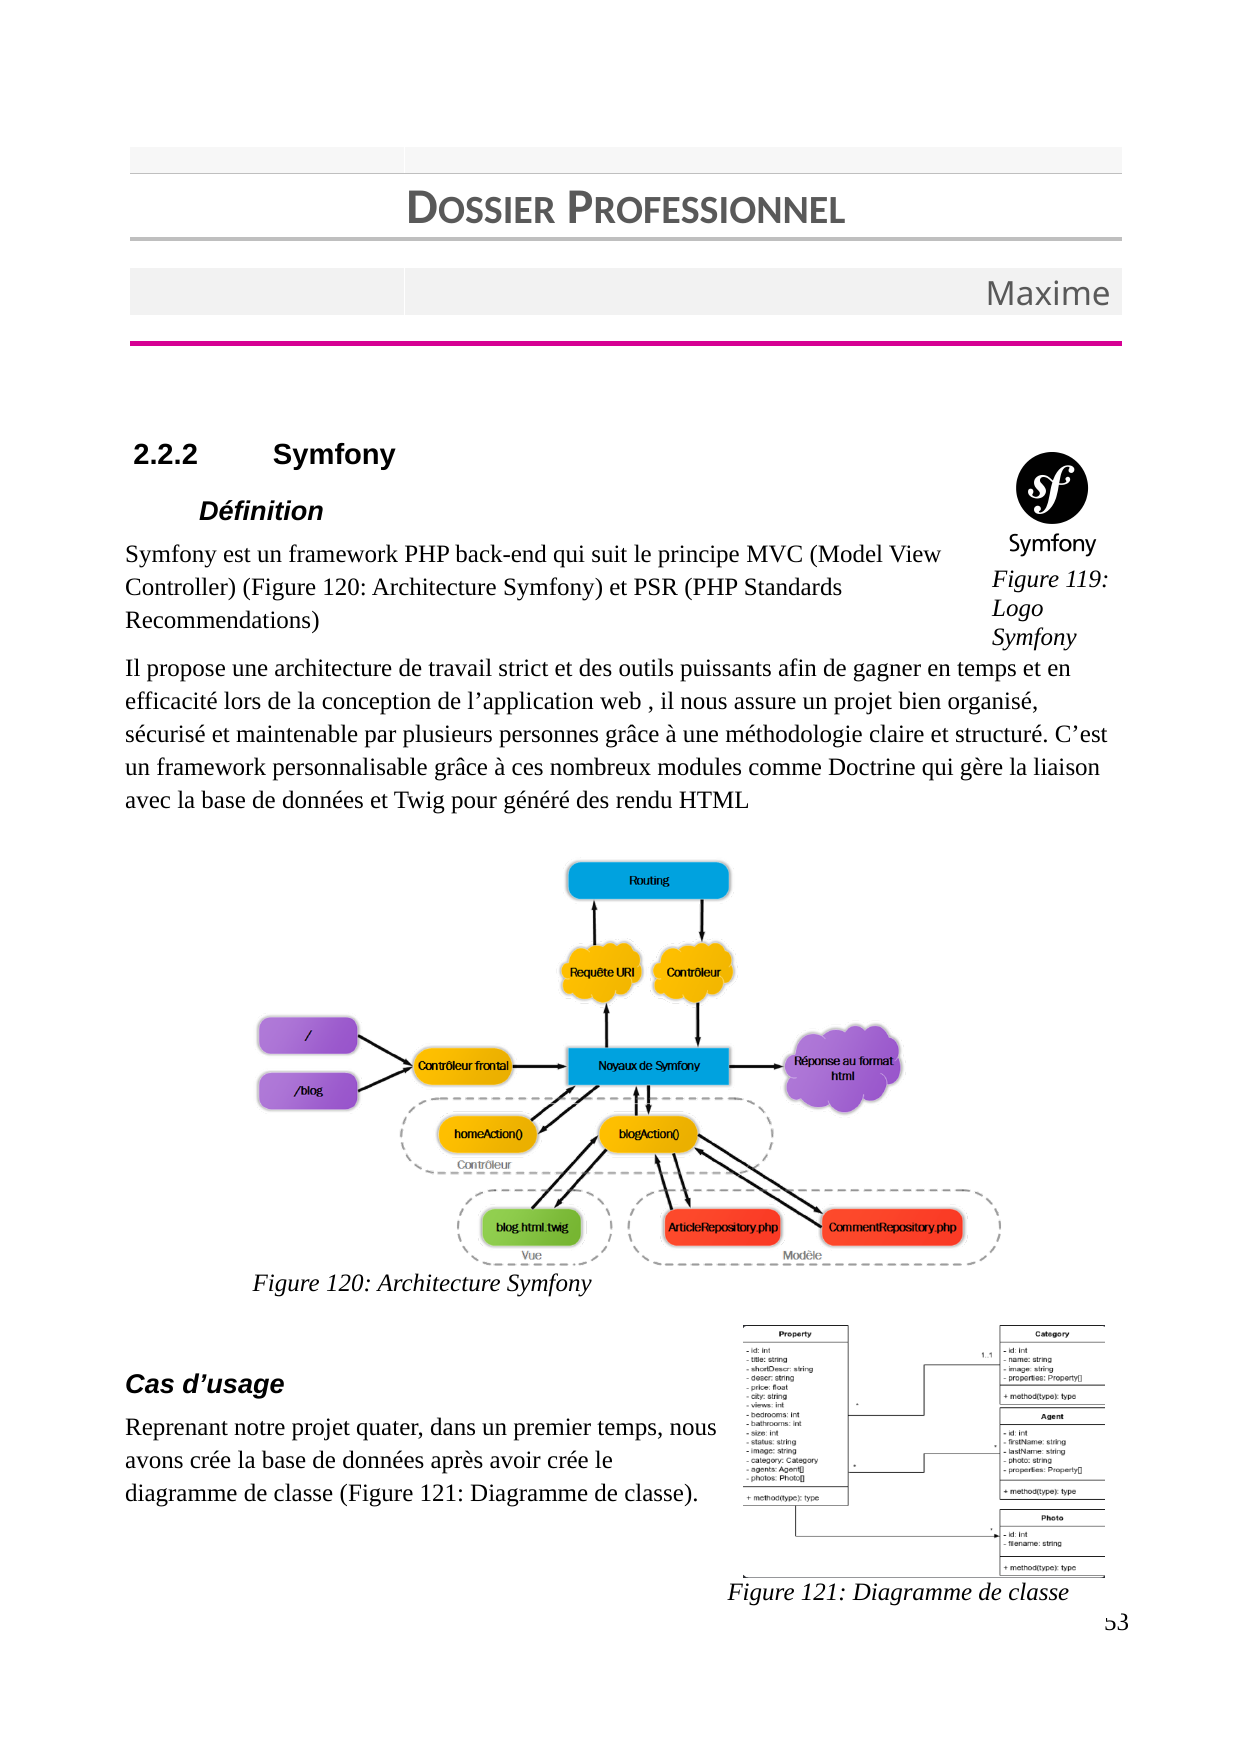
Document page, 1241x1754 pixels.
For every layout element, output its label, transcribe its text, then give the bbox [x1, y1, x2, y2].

text Figure 120: Architecture Symfony [252, 1269, 1002, 1297]
text Il propose une architecture de travail strict et des outils puissants afin de gagner en temps et en efficacité lors de la conception de l’application web , il nous assure un projet bien organisé, sécurisé et maintenable par plusieurs personnes grâce à une méthodologie claire et structuré. C’est un framework personnalisable grâce à ces nombreux modules comme Doctrine qui gère la liaison avec la base de données et Twig pour généré des rendu HTML [125, 653, 1123, 813]
picture [743, 1325, 1105, 1578]
subtitle [1114, 495, 1123, 527]
subtitle Définition [125, 495, 991, 527]
subtitle Symfony [125, 430, 1123, 470]
text Figure 119: Logo Symfony [992, 565, 1113, 650]
picture [991, 442, 1114, 565]
subtitle Cas d’usage [125, 1368, 727, 1400]
picture [252, 856, 1002, 1269]
text Figure 121: Diagramme de classe [727, 1325, 1121, 1606]
text Reprenant notre projet quater, dans un premier temps, nous avons crée la base de données après avoir crée le diagramme de classe (Figure 121: Diagramme de classe). [125, 1412, 727, 1507]
text Symfony est un framework PHP back-end qui suit le principe MVC (Model View Controller) (Figure 120: Architecture Symfony) et PSR (PHP Standards Recommendations) [125, 539, 992, 634]
